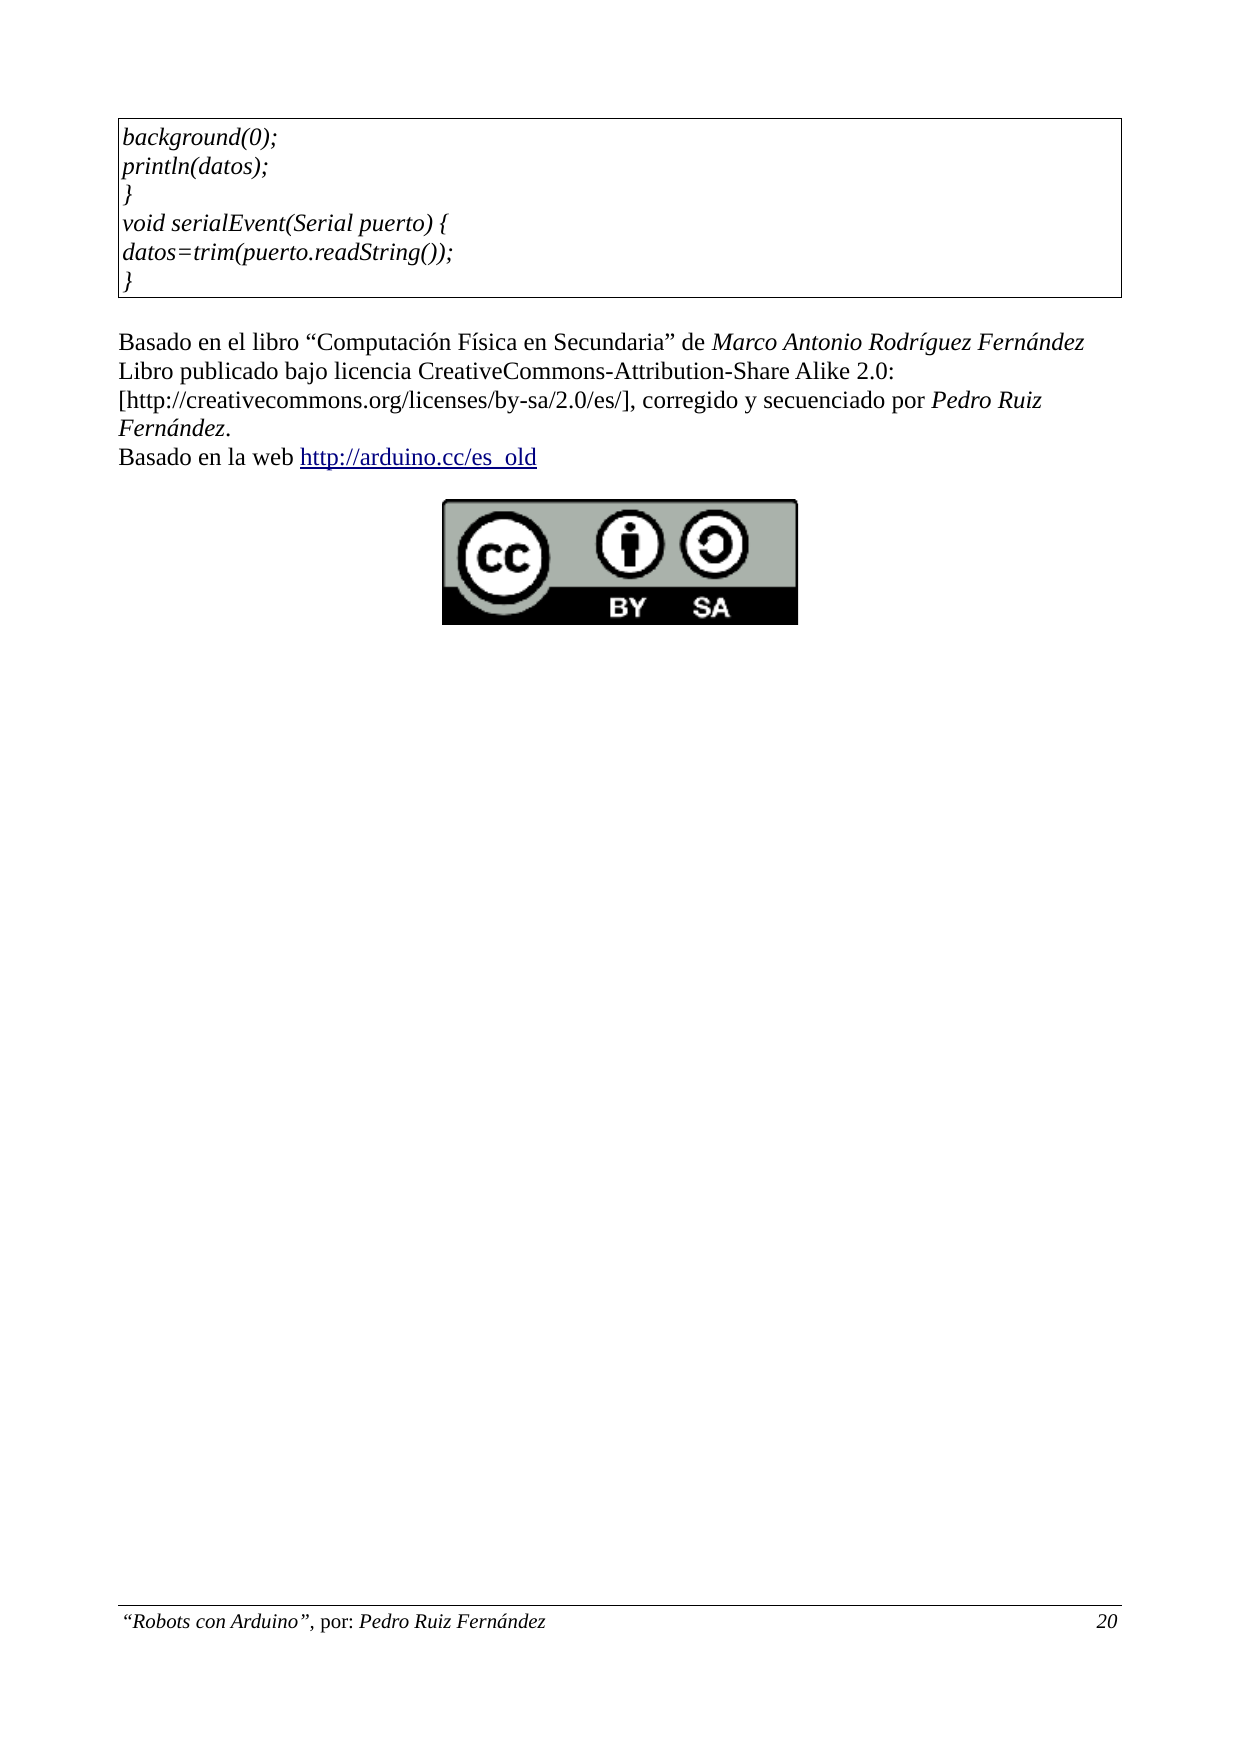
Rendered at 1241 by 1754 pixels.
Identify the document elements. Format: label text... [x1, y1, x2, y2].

text } [119, 262, 1121, 297]
text void serialEvent(Serial puerto) { [119, 204, 1121, 233]
text datos=trim(puerto.readString()); [119, 233, 1121, 262]
text Basado en la web http://arduino.cc/es_old [118, 442, 1122, 471]
text Basado en el libro “Computación Física en Secundaria” de Marco Antonio Rodríguez Fernández Libro publicado bajo licencia CreativeCommons-Attribution-Share Alike 2.0: [118, 327, 1122, 385]
text [http://creativecommons.org/licenses/by-sa/2.0/es/], corregido y secuenciado por Pedro Ruiz Fernández. [118, 385, 1122, 442]
text println(datos); [119, 147, 1121, 176]
picture [442, 499, 799, 625]
text background(0); [119, 119, 1121, 147]
text } [119, 176, 1121, 204]
